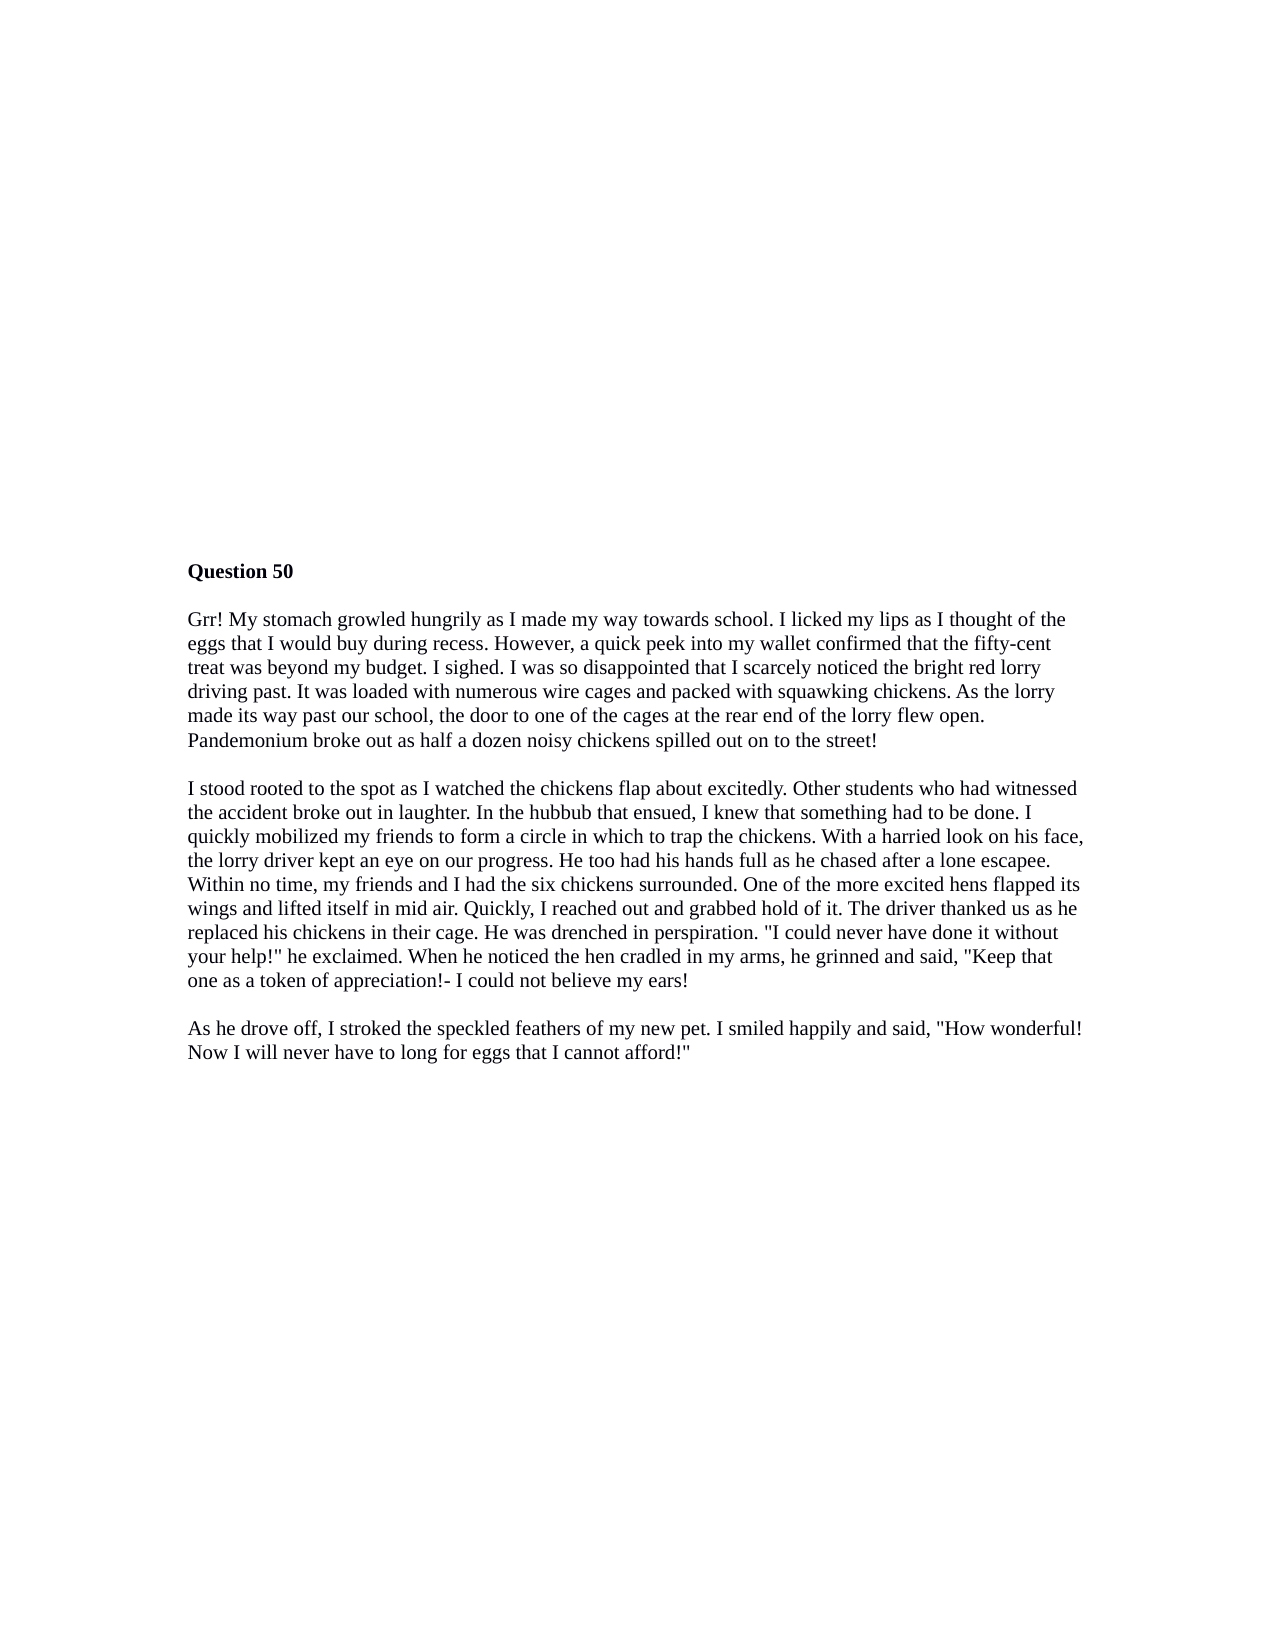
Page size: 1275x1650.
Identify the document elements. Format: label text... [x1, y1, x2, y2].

text As he drove off, I stroked the speckled feathers of my new pet. I smiled happily and said, "How wonderful! Now I will never have to long for eggs that I cannot afford!" [187, 1016, 1087, 1064]
text I stood rooted to the spot as I watched the chickens flap about excitedly. Other students who had witnessed the accident broke out in laughter. In the hubbub that ensued, I knew that something had to be done. I quickly mobilized my friends to form a circle in which to trap the chickens. With a harried look on his face, the lorry driver kept an eye on our progress. He too had his hands full as he chased after a lone escapee. Within no time, my friends and I had the six chickens surrounded. One of the more excited hens flapped its wings and lifted itself in mid air. Quickly, I reached out and grabbed hold of it. The driver thanked us as he replaced his chickens in their cage. He was drenched in perspiration. "I could never have done it without your help!" he exclaimed. When he noticed the hen cradled in my arms, he grinned and said, "Keep that one as a token of appreciation!- I could not believe my ears! [187, 776, 1087, 992]
text Grr! My stomach growled hungrily as I made my way towards school. I licked my lips as I thought of the eggs that I would buy during recess. However, a quick peek into my wallet confirmed that the fifty-cent treat was beyond my budget. I sighed. I was so disappointed that I scarcely noticed the bright red lorry driving past. It was loaded with numerous wire cages and packed with squawking chickens. As the lorry made its way past our school, the door to one of the cages at the rear end of the lorry flew open. Pandemonium broke out as half a dozen noisy chickens spilled out on to the street! [187, 607, 1087, 752]
text Question 50 [187, 559, 1087, 583]
